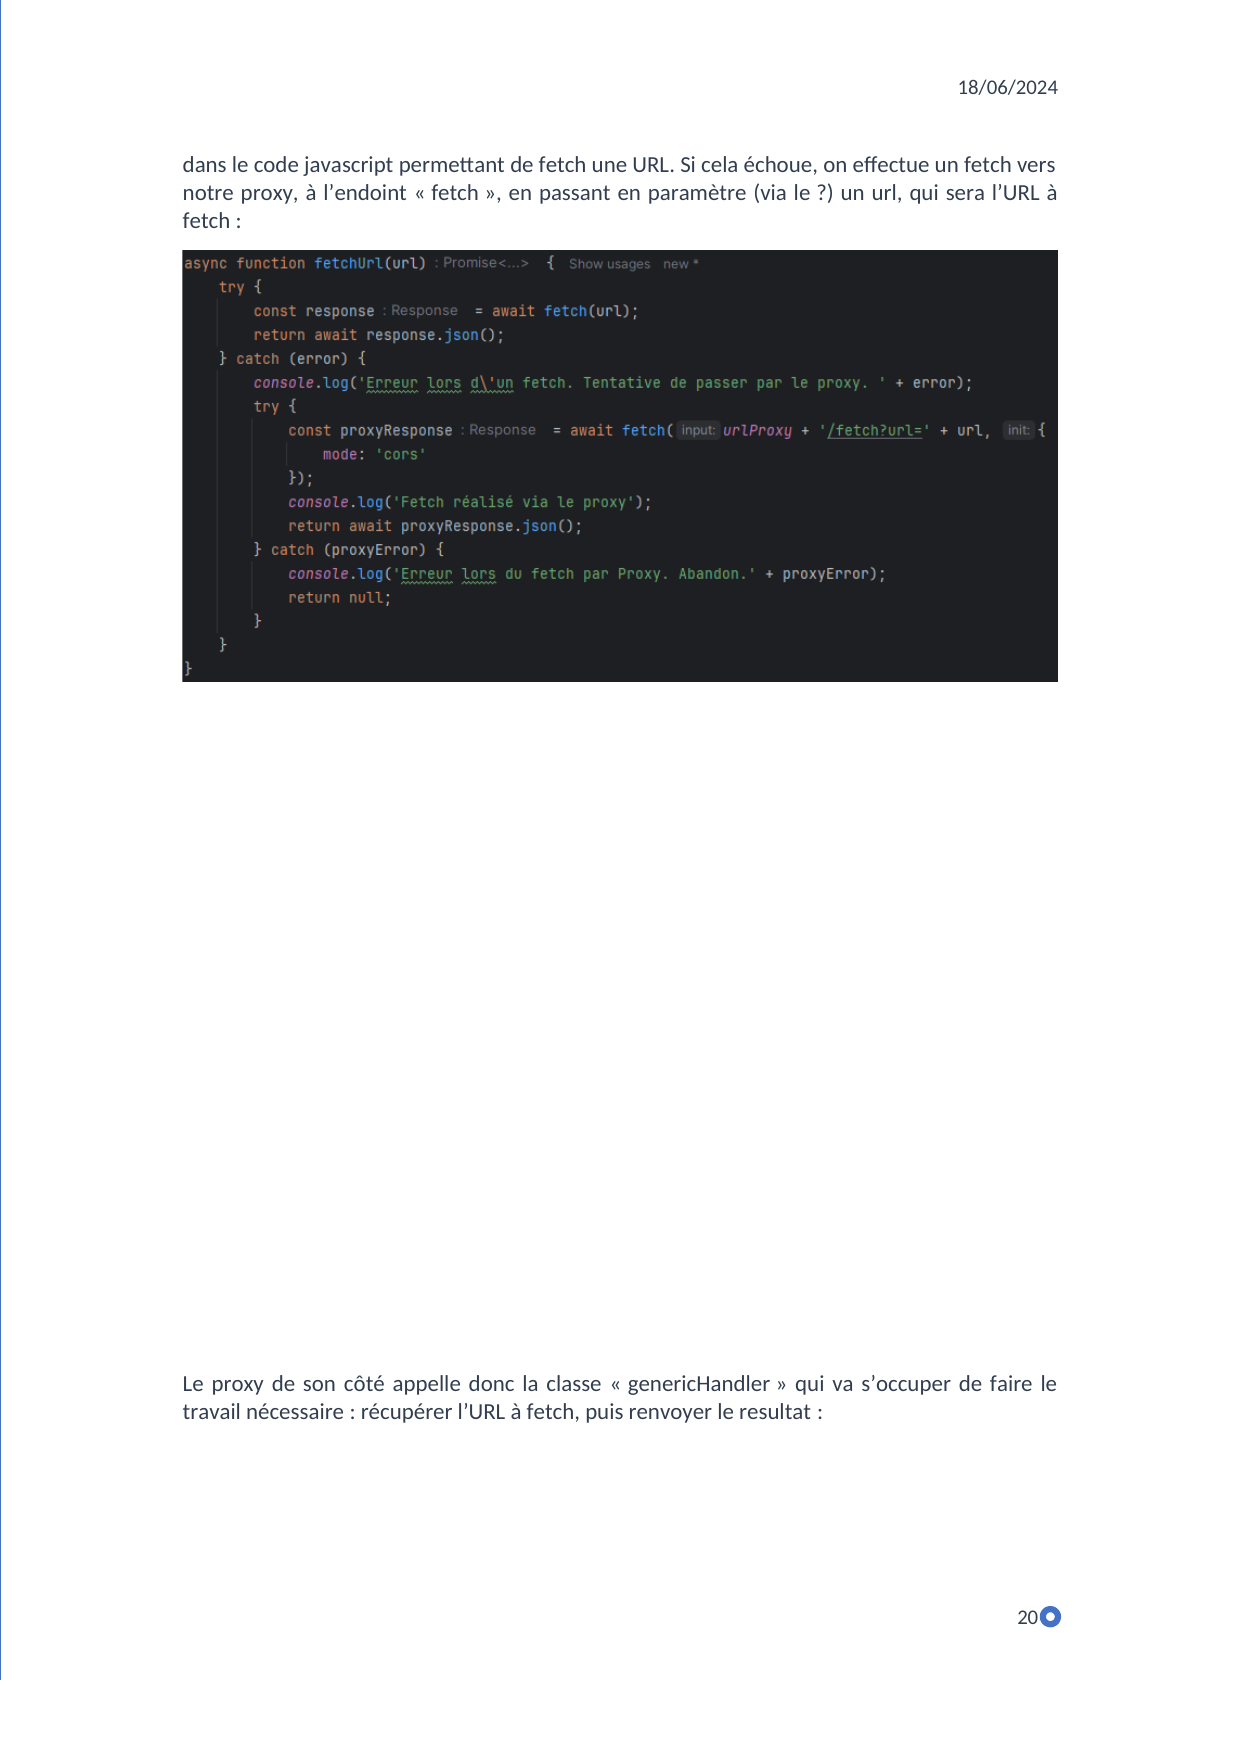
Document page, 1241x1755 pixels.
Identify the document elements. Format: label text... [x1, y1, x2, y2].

list Le proxy de son côté appelle donc la classe « genericHandler » qui va s’occuper de faire le travail nécessaire : récupérer l’URL à fetch, puis renvoyer le resultat : [182, 1369, 1058, 1425]
list dans le code javascript permettant de fetch une URL. Si cela échoue, on effectue un fetch vers notre proxy, à l’endoint « fetch », en passant en paramètre (via le ?) un url, qui sera l’URL à fetch : [182, 150, 1058, 234]
